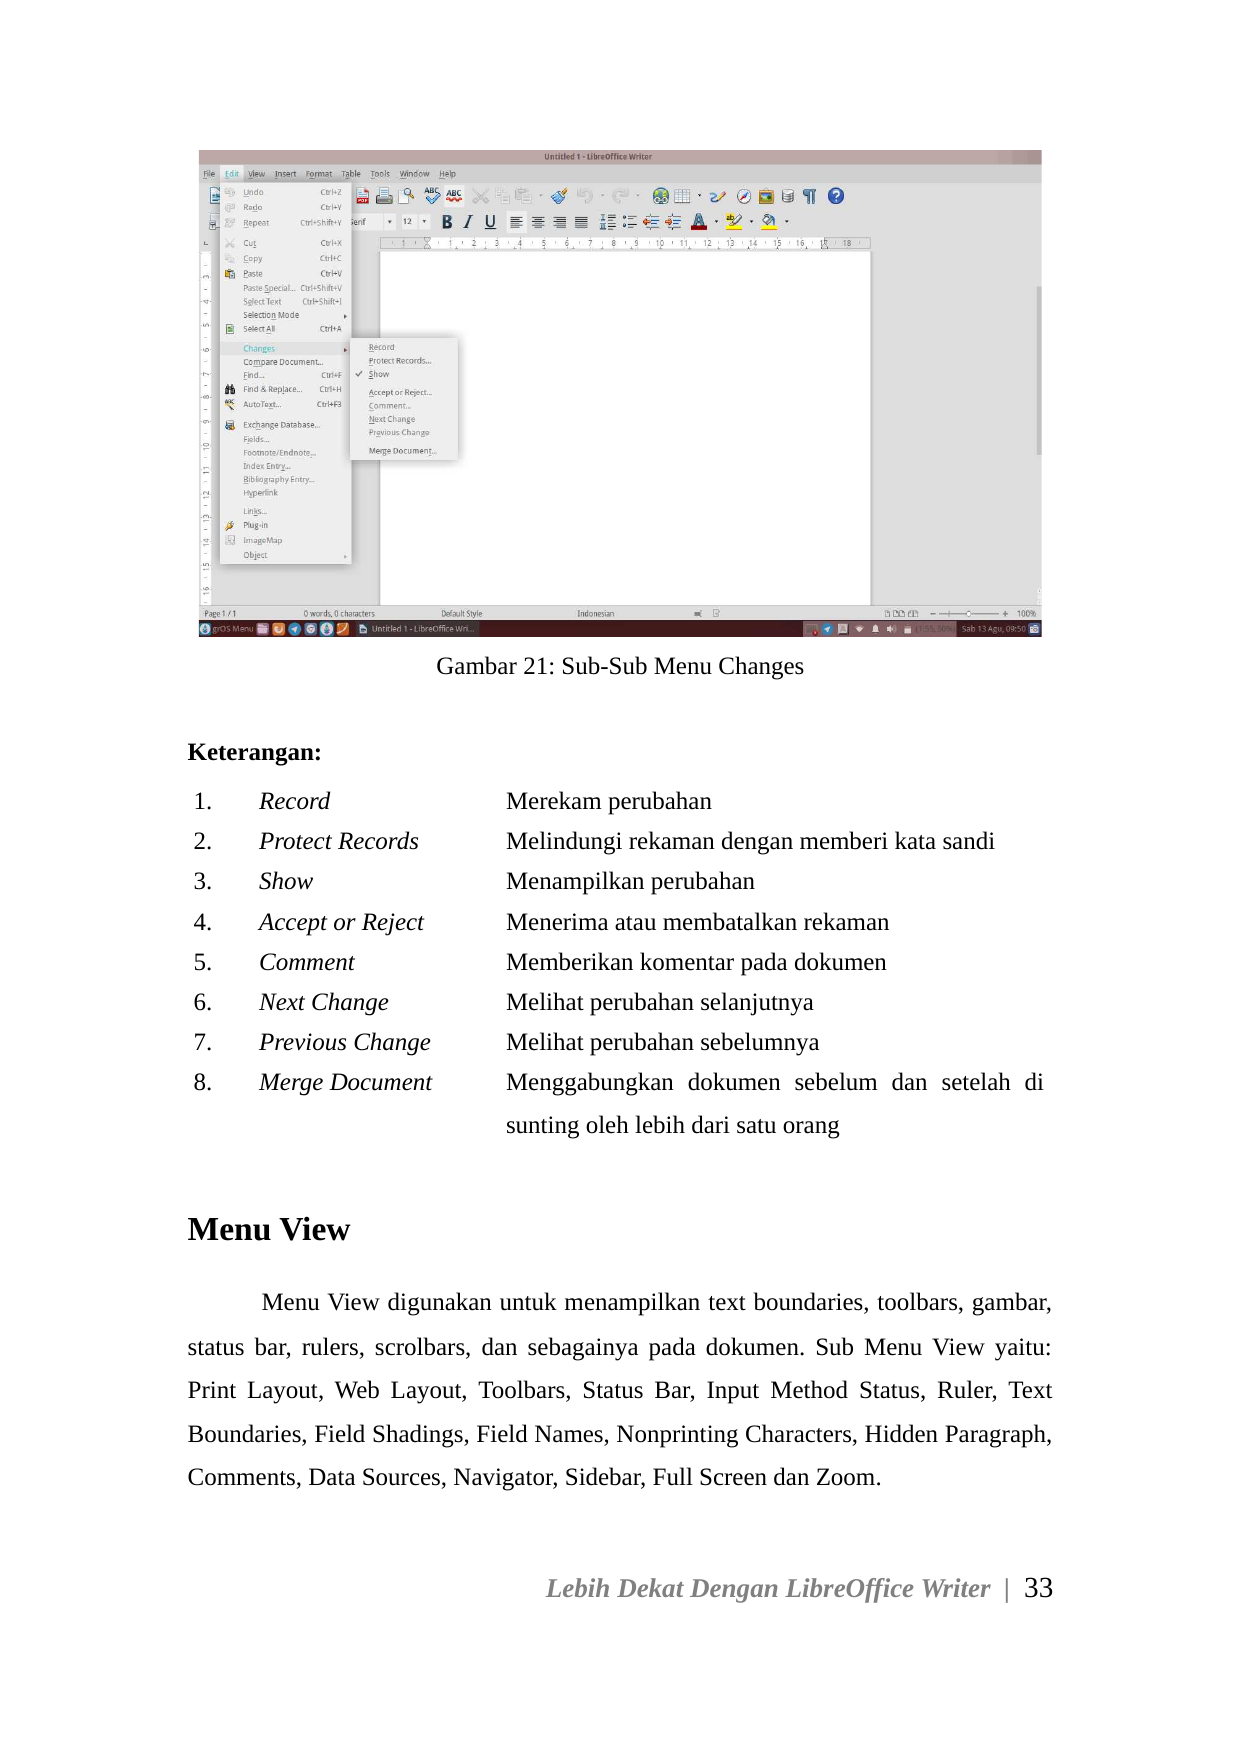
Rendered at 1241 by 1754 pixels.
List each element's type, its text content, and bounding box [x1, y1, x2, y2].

table_cell Protect Records [253, 821, 500, 861]
table_cell 5. [188, 941, 253, 981]
table_cell 2. [188, 821, 253, 861]
table_header Merekam perubahan [500, 780, 1050, 821]
table_cell Memberikan komentar pada dokumen [500, 941, 1050, 981]
table_cell Menggabungkan dokumen sebelum dan setelah di sunting oleh lebih dari satu orang [500, 1062, 1050, 1145]
subtitle Menu View [187, 1209, 1053, 1248]
table_cell 7. [188, 1022, 253, 1062]
picture [198, 150, 1042, 637]
table_cell 3. [188, 861, 253, 901]
table_cell 6. [188, 981, 253, 1022]
table_cell Menerima atau membatalkan rekaman [500, 901, 1050, 941]
table_cell Melihat perubahan selanjutnya [500, 981, 1050, 1022]
text Keterangan: [187, 737, 1053, 766]
table_cell 4. [188, 901, 253, 941]
table_cell Merge Document [253, 1062, 500, 1145]
text Menu View digunakan untuk menampilkan text boundaries, toolbars, gambar, status bar, rulers, scrolbars, dan sebagainya pada dokumen. Sub Menu View yaitu: Print Layout, Web Layout, Toolbars, Status Bar, Input Method Status, Ruler, Text Boundaries, Field Shadings, Field Names, Nonprinting Characters, Hidden Paragraph, Comments, Data Sources, Navigator, Sidebar, Full Screen dan Zoom. [187, 1279, 1053, 1491]
table_cell Previous Change [253, 1022, 500, 1062]
text Gambar 21: Sub-Sub Menu Changes [187, 150, 1053, 680]
table_cell Comment [253, 941, 500, 981]
table_cell Melihat perubahan sebelumnya [500, 1022, 1050, 1062]
table_cell Next Change [253, 981, 500, 1022]
table_cell Show [253, 861, 500, 901]
table_cell Melindungi rekaman dengan memberi kata sandi [500, 821, 1050, 861]
table_cell Menampilkan perubahan [500, 861, 1050, 901]
table_cell Accept or Reject [253, 901, 500, 941]
table_cell 8. [188, 1062, 253, 1145]
table_header 1. [188, 780, 253, 821]
table_header Record [253, 780, 500, 821]
